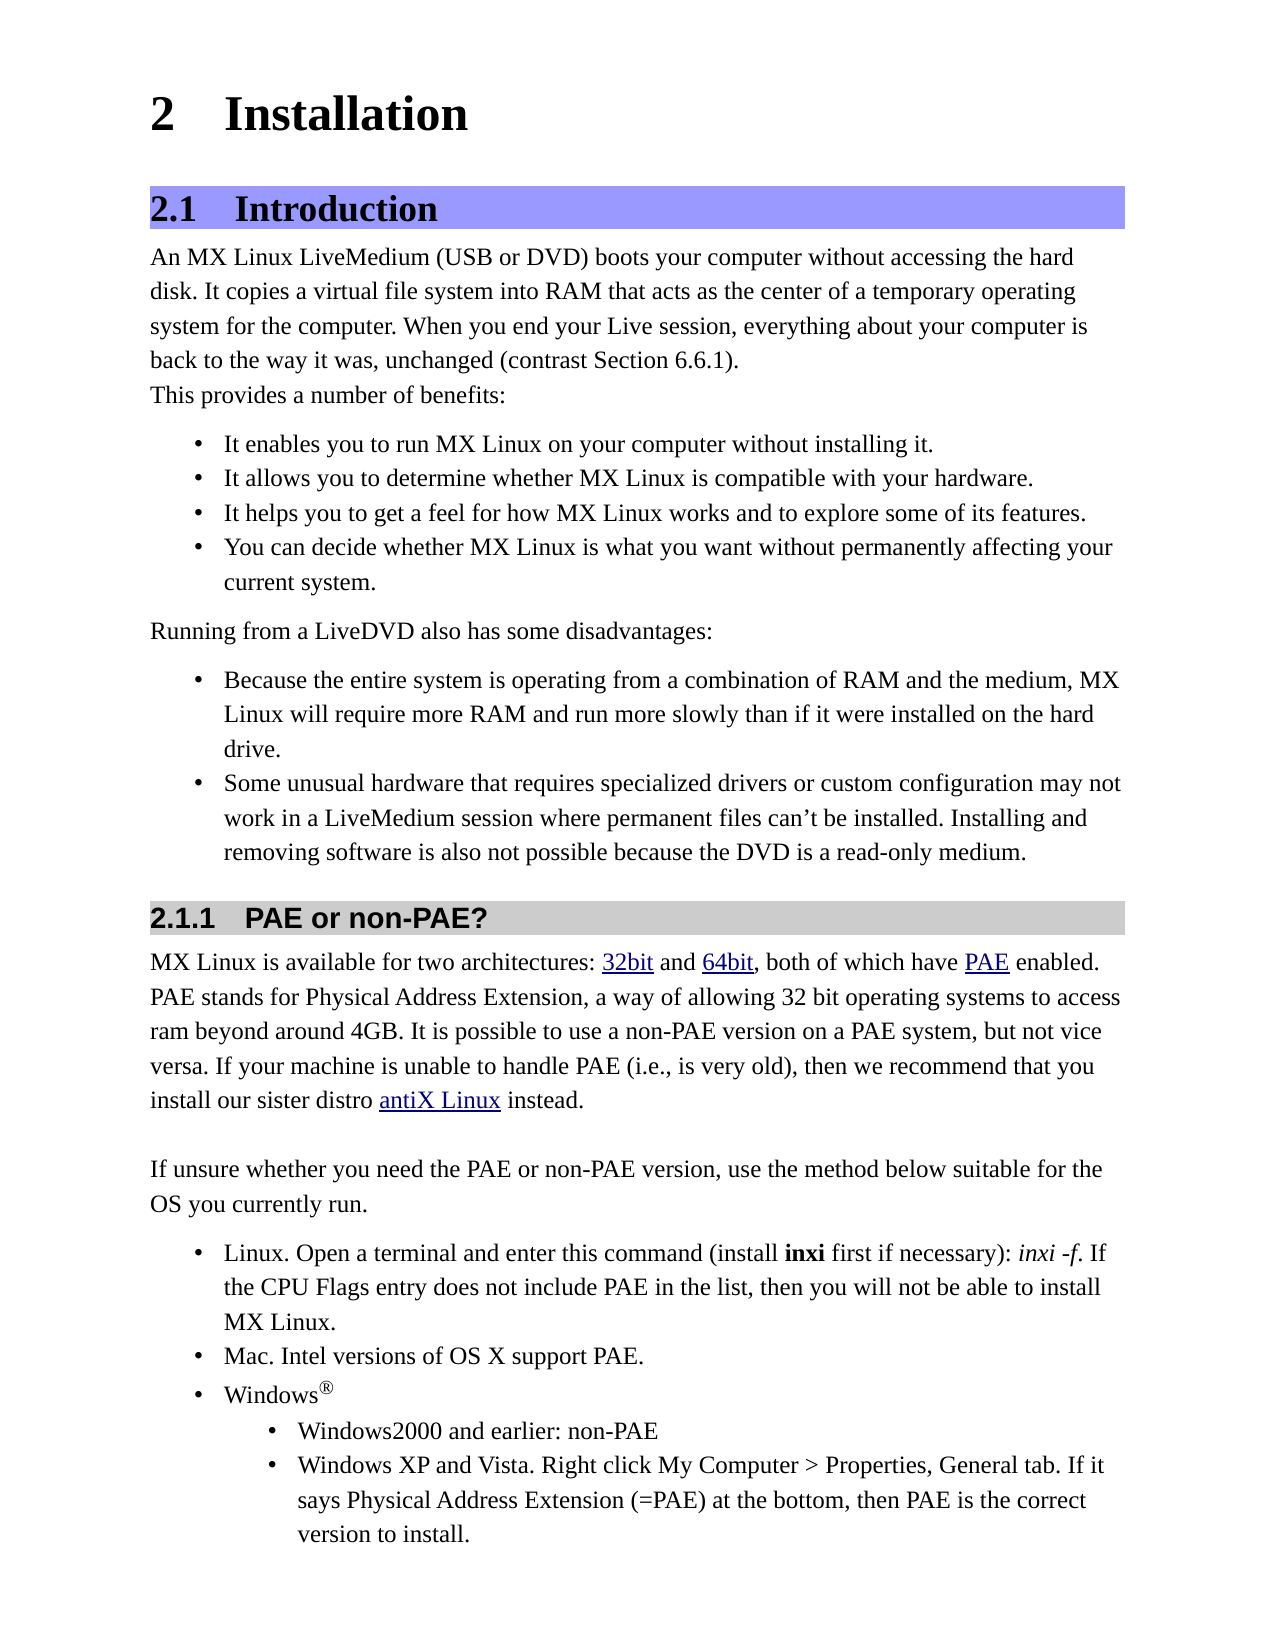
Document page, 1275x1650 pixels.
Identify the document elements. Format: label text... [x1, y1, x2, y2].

list Some unusual hardware that requires specialized drivers or custom configuration may not work in a LiveMedium session where permanent files can’t be installed. Installing and removing software is also not possible because the DVD is a read-only medium. [194, 768, 1125, 866]
text If unsure whether you need the PAE or non-PAE version, use the method below suitable for the OS you currently run. [150, 1154, 1125, 1217]
list Windows2000 and earlier: non-PAE [268, 1416, 1125, 1444]
text MX Linux is available for two architectures: 32bit and 64bit, both of which have PAE enabled. PAE stands for Physical Address Extension, a way of allowing 32 bit operating systems to access ram beyond around 4GB. It is possible to use a non-PAE version on a PAE system, but not vice versa. If your machine is unable to handle PAE (i.e., is very old), then we recommend that you install our sister distro antiX Linux instead. [150, 947, 1125, 1114]
subtitle 2.1 Introduction [447, 186, 1125, 229]
list It allows you to determine whether MX Linux is compatible with your hardware. [194, 463, 1125, 492]
list Because the entire system is operating from a combination of RAM and the medium, MX Linux will require more RAM and run more slowly than if it were installed on the hard drive. [194, 665, 1125, 763]
list Windows® [194, 1376, 1125, 1409]
text Running from a LiveDVD also has some disadvantages: [150, 616, 1125, 645]
subtitle 2 Installation [150, 84, 1125, 142]
list Windows XP and Vista. Right click My Computer > Properties, General tab. If it says Physical Address Extension (=PAE) at the bottom, then PAE is the correct version to install. [268, 1450, 1125, 1548]
list It helps you to get a feel for how MX Linux works and to explore some of its features. [194, 498, 1125, 527]
text This provides a number of benefits: [150, 380, 1125, 409]
list Linux. Open a terminal and enter this command (install inxi first if necessary): inxi -f. If the CPU Flags entry does not include PAE in the list, then you will not be able to install MX Linux. [194, 1238, 1125, 1335]
subtitle 2.1.1 PAE or non-PAE? [497, 901, 1125, 935]
text An MX Linux LiveMedium (USB or DVD) boots your computer without accessing the hard disk. It copies a virtual file system into RAM that acts as the center of a temporary operating system for the computer. When you end your Live session, everything about your computer is back to the way it was, unchanged (contrast Section 6.6.1). [150, 242, 1125, 374]
list It enables you to run MX Linux on your computer without installing it. [194, 429, 1125, 458]
list You can decide whether MX Linux is what you want without permanently affecting your current system. [194, 532, 1125, 596]
list Mac. Intel versions of OS X support PAE. [194, 1341, 1125, 1370]
